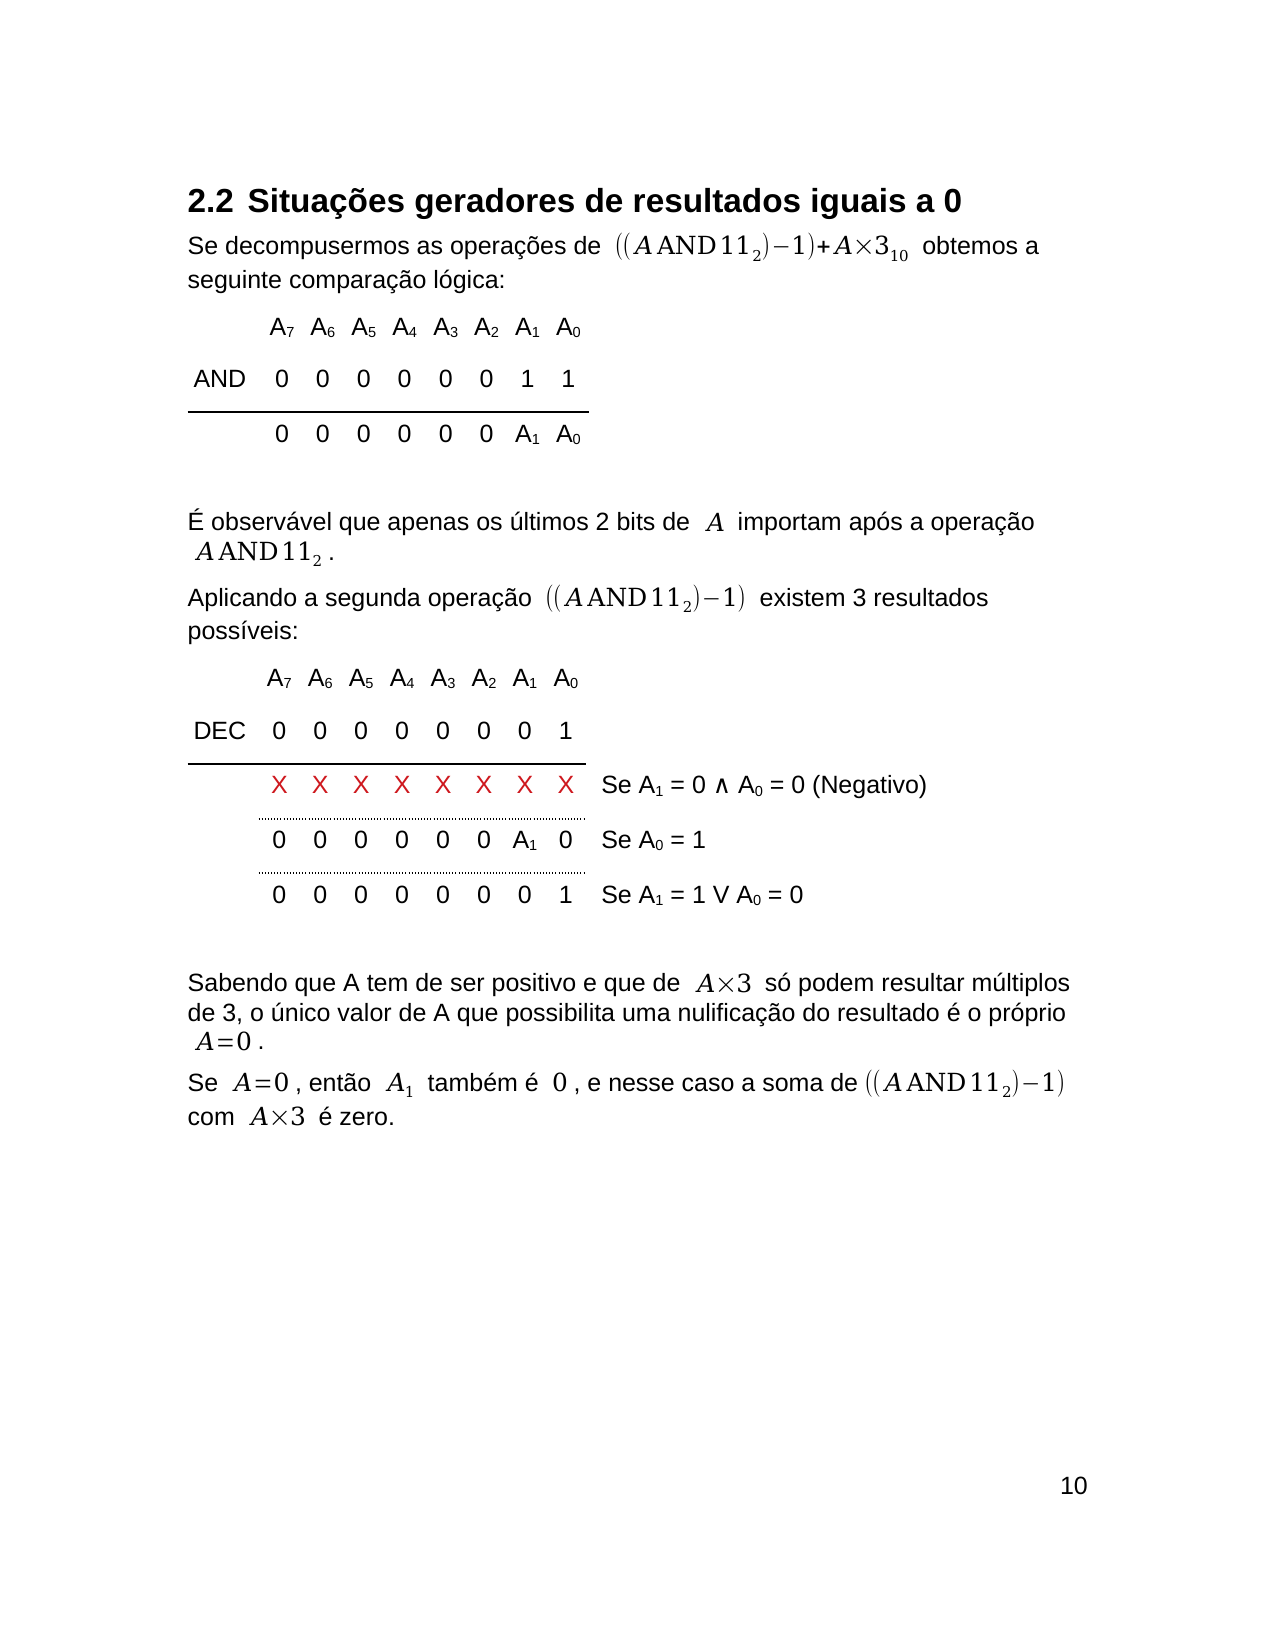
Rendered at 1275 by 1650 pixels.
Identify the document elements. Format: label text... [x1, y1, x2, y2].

table_cell 0 [463, 872, 504, 927]
table_header A6 [302, 306, 343, 358]
table_header A1 [504, 657, 545, 710]
table_cell 0 [340, 872, 381, 927]
table_header A0 [545, 657, 586, 710]
text Sabendo que A tem de ser positivo e que de só podem resultar múltiplos de 3, o único valor de A que possibilita uma nulificação do resultado é o próprio . [187, 968, 1087, 1056]
table_cell AND [188, 359, 261, 411]
table_cell 0 [259, 872, 299, 927]
table_cell X [381, 765, 422, 817]
table_cell 0 [422, 818, 463, 872]
table_header A2 [466, 306, 507, 358]
table_cell X [504, 765, 545, 817]
table_cell 0 [384, 359, 425, 411]
table_header A5 [340, 657, 381, 710]
table_cell 1 [545, 872, 586, 927]
table_cell X [340, 765, 381, 817]
table_cell [188, 818, 258, 872]
table_header A2 [463, 657, 504, 710]
table_cell 0 [381, 872, 422, 927]
table_cell 0 [261, 359, 302, 411]
table_cell 0 [463, 818, 504, 872]
table_cell A0 [548, 413, 589, 466]
table_header [586, 657, 1114, 710]
table_header A3 [425, 306, 466, 358]
table_header [188, 657, 258, 710]
table_cell 0 [463, 710, 504, 763]
table_cell [188, 765, 258, 817]
table_header A3 [422, 657, 463, 710]
table_header A0 [548, 306, 589, 358]
text É observável que apenas os últimos 2 bits de importam após a operação . [187, 507, 1087, 570]
table_cell 0 [422, 872, 463, 927]
table_header A4 [384, 306, 425, 358]
table_cell 1 [507, 359, 548, 411]
table_cell 1 [545, 710, 586, 763]
table_cell 0 [343, 413, 384, 466]
table_cell 0 [340, 710, 381, 763]
table_cell Se A0 = 1 [586, 818, 1114, 872]
text Se , então também é , e nesse caso a soma de com é zero. [187, 1068, 1087, 1131]
table_cell 0 [300, 710, 340, 763]
table_header [188, 306, 261, 358]
table_cell 0 [425, 413, 466, 466]
table_cell X [259, 765, 299, 817]
table_cell DEC [188, 710, 258, 763]
table_cell A1 [504, 818, 545, 872]
table_cell 0 [466, 413, 507, 466]
table_cell 0 [425, 359, 466, 411]
table_header A5 [343, 306, 384, 358]
subtitle Situações geradores de resultados iguais a 0 [179, 177, 1096, 223]
table_cell 0 [259, 818, 299, 872]
table_cell X [422, 765, 463, 817]
table_cell 0 [302, 413, 343, 466]
table_cell 0 [259, 710, 299, 763]
table_header A4 [381, 657, 422, 710]
table_cell X [545, 765, 586, 817]
table_cell [188, 872, 258, 927]
table_cell 0 [384, 413, 425, 466]
table_cell 0 [545, 818, 586, 872]
table_cell 1 [548, 359, 589, 411]
table_cell Se A1 = 0 ∧ A0 = 0 (Negativo) [586, 763, 1114, 817]
text Aplicando a segunda operação existem 3 resultados possíveis: [187, 582, 1087, 645]
table_cell 0 [340, 818, 381, 872]
table_cell 0 [302, 359, 343, 411]
table_header A6 [300, 657, 340, 710]
table_cell [586, 710, 1114, 763]
table_header A7 [261, 306, 302, 358]
table_cell Se A1 = 1 V A0 = 0 [586, 872, 1114, 927]
table_cell 0 [343, 359, 384, 411]
table_cell 0 [504, 710, 545, 763]
table_cell X [300, 765, 340, 817]
table_cell 0 [381, 818, 422, 872]
table_cell [188, 413, 261, 466]
table_cell 0 [300, 872, 340, 927]
table_header A1 [507, 306, 548, 358]
table_cell 0 [504, 872, 545, 927]
table_cell 0 [300, 818, 340, 872]
table_header A7 [259, 657, 299, 710]
table_cell 0 [466, 359, 507, 411]
table_cell 0 [381, 710, 422, 763]
table_cell X [463, 765, 504, 817]
text Se decompusermos as operações de obtemos a seguinte comparação lógica: [187, 231, 1087, 293]
table_cell A1 [507, 413, 548, 466]
table_cell 0 [422, 710, 463, 763]
table_cell 0 [261, 413, 302, 466]
